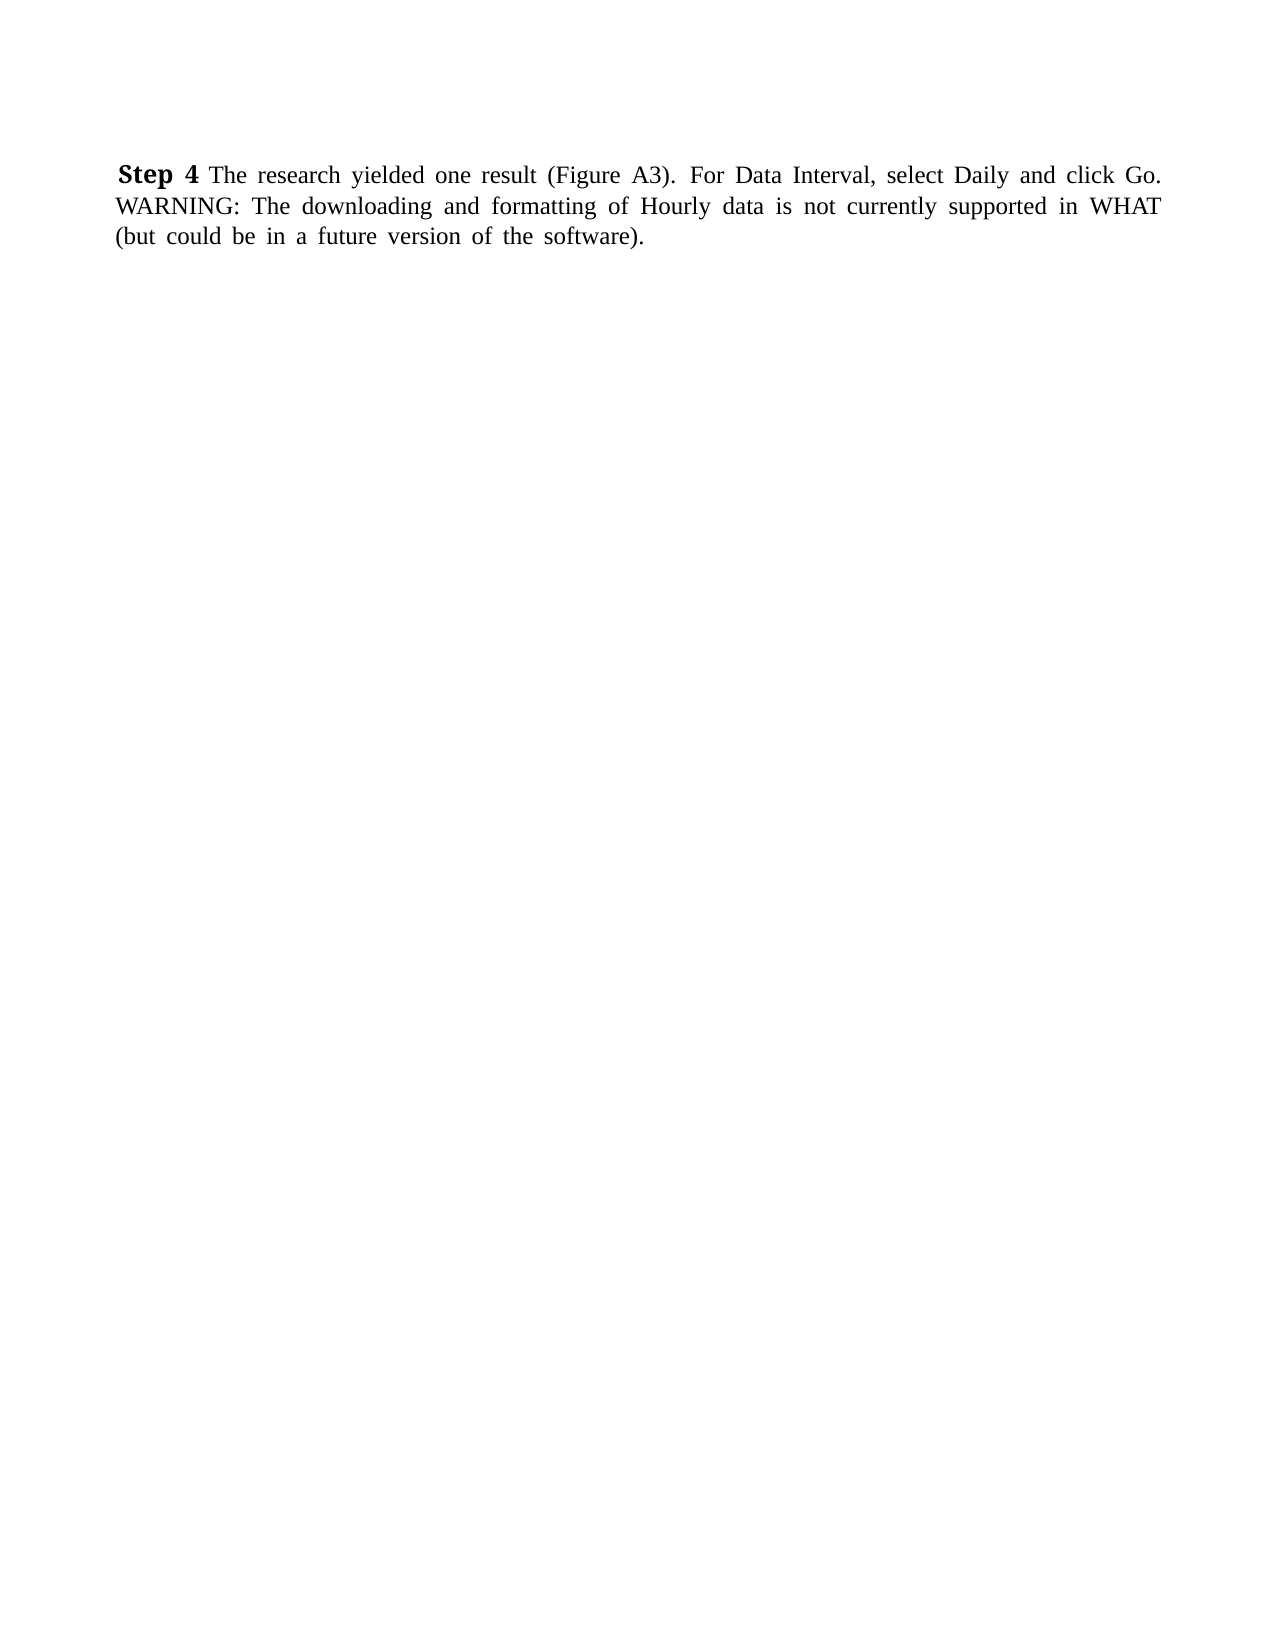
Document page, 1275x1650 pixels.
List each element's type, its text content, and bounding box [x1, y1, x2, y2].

text Step 4 The research yielded one result (Figure A3). For Data Interval, select Daily and click Go. WARNING: The downloading and formatting of Hourly data is not currently supported in WHAT (but could be in a future version of the software). [115, 156, 1162, 250]
